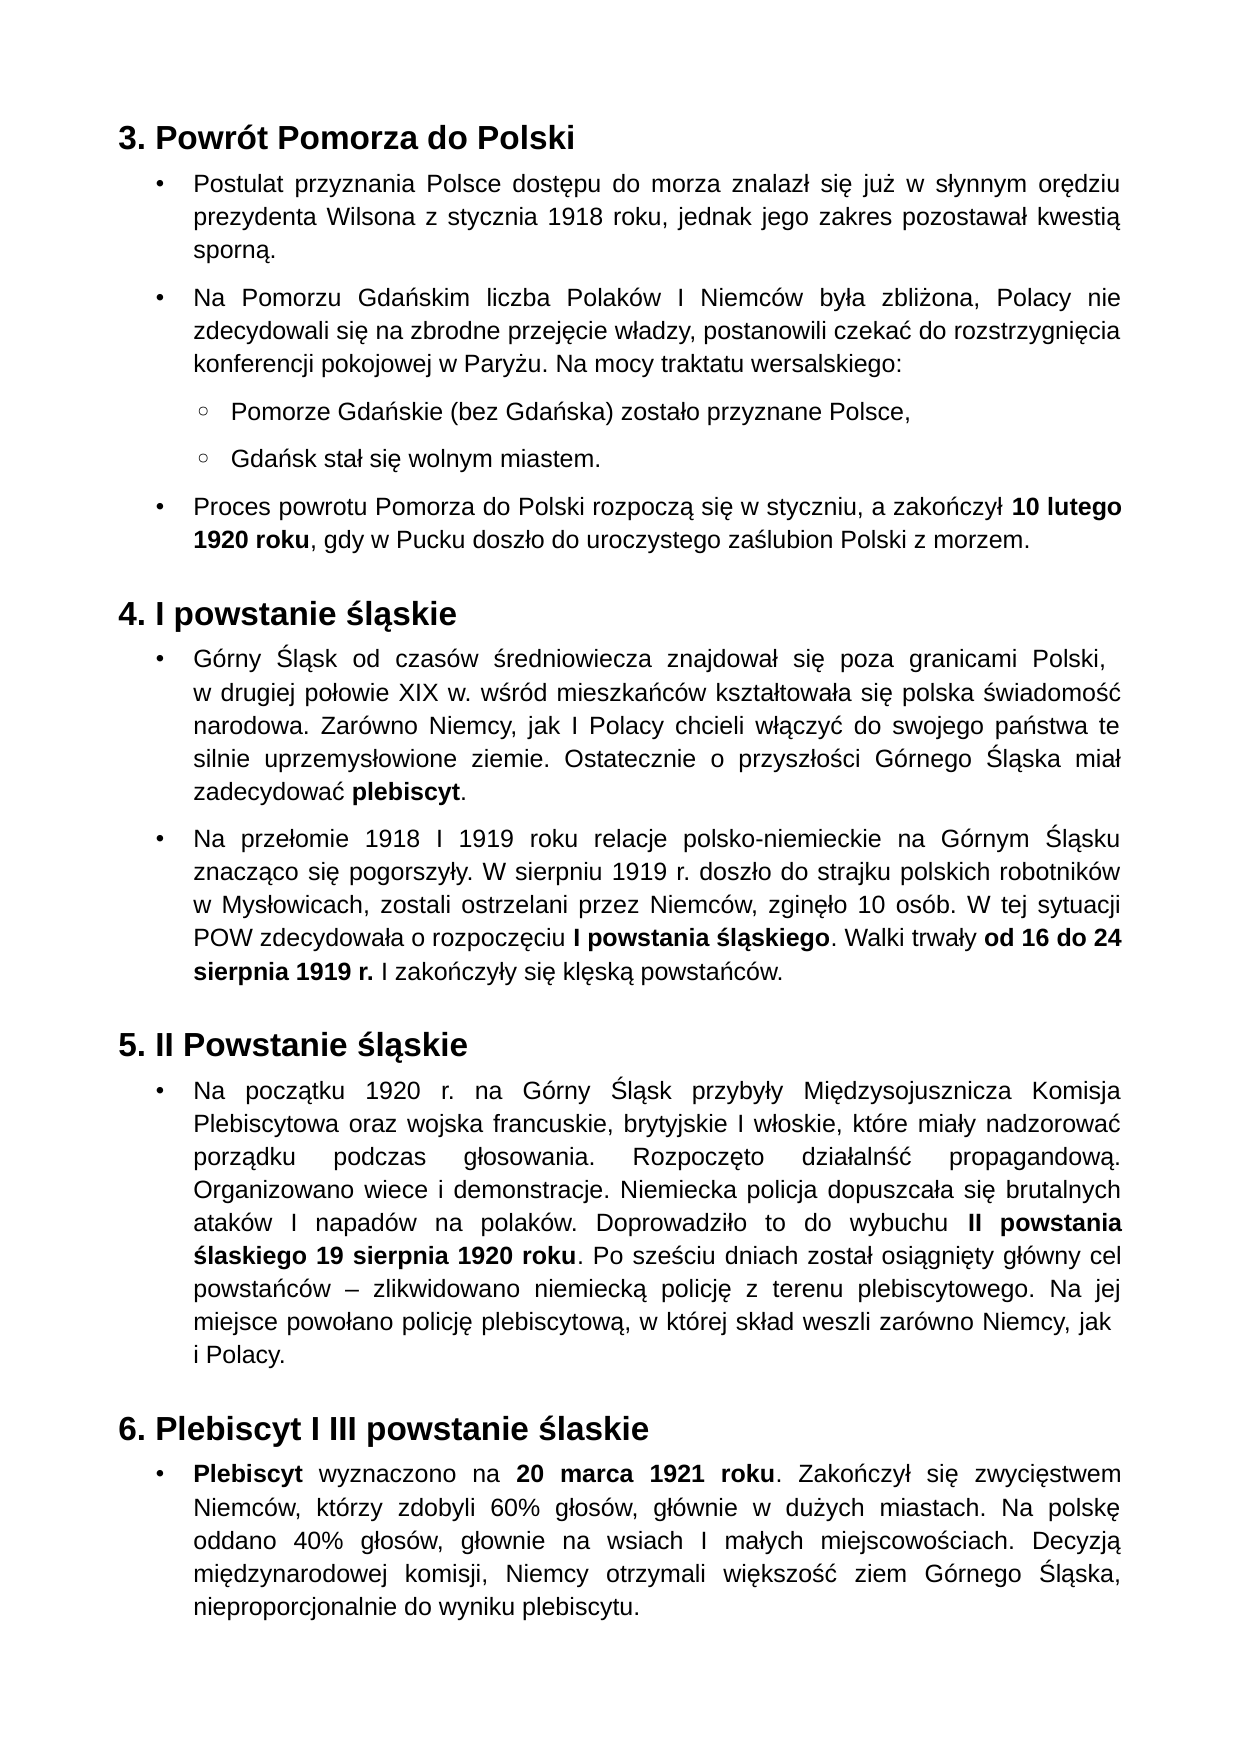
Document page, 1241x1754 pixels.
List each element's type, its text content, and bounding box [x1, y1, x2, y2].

subtitle 6. Plebiscyt I III powstanie ślaskie [118, 1408, 1122, 1447]
list Gdańsk stał się wolnym miastem. [193, 444, 1122, 473]
list Postulat przyznania Polsce dostępu do morza znalazł się już w słynnym orędziu prezydenta Wilsona z stycznia 1918 roku, jednak jego zakres pozostawał kwestią sporną. [156, 169, 1122, 264]
subtitle 5. II Powstanie śląskie [118, 1025, 1122, 1063]
subtitle 3. Powrót Pomorza do Polski [118, 118, 1122, 157]
list Proces powrotu Pomorza do Polski rozpoczą się w styczniu, a zakończył 10 lutego 1920 roku, gdy w Pucku doszło do uroczystego zaślubion Polski z morzem. [156, 492, 1122, 554]
list Na Pomorzu Gdańskim liczba Polaków I Niemców była zbliżona, Polacy nie zdecydowali się na zbrodne przejęcie władzy, postanowili czekać do rozstrzygnięcia konferencji pokojowej w Paryżu. Na mocy traktatu wersalskiego: [156, 283, 1122, 378]
list Na przełomie 1918 I 1919 roku relacje polsko-niemieckie na Górnym Śląsku znacząco się pogorszyły. W sierpniu 1919 r. doszło do strajku polskich robotników w Mysłowicach, zostali ostrzelani przez Niemców, zginęło 10 osób. W tej sytuacji POW zdecydowała o rozpoczęciu I powstania śląskiego. Walki trwały od 16 do 24 sierpnia 1919 r. I zakończyły się klęską powstańców. [156, 824, 1122, 985]
list Na początku 1920 r. na Górny Śląsk przybyły Międzysojusznicza Komisja Plebiscytowa oraz wojska francuskie, brytyjskie I włoskie, które miały nadzorować porządku podczas głosowania. Rozpoczęto działalnść propagandową. Organizowano wiece i demonstracje. Niemiecka policja dopuszcała się brutalnych ataków I napadów na polaków. Doprowadziło to do wybuchu II powstania ślaskiego 19 sierpnia 1920 roku. Po sześciu dniach został osiągnięty główny cel powstańców – zlikwidowano niemiecką policję z terenu plebiscytowego. Na jej miejsce powołano policję plebiscytową, w której skład weszli zarówno Niemcy, jak i Polacy. [156, 1076, 1122, 1369]
list Plebiscyt wyznaczono na 20 marca 1921 roku. Zakończył się zwycięstwem Niemców, którzy zdobyli 60% głosów, głównie w dużych miastach. Na polskę oddano 40% głosów, głownie na wsiach I małych miejscowościach. Decyzją międzynarodowej komisji, Niemcy otrzymali większość ziem Górnego Śląska, nieproporcjonalnie do wyniku plebiscytu. [156, 1459, 1122, 1620]
subtitle 4. I powstanie śląskie [118, 593, 1122, 632]
list Pomorze Gdańskie (bez Gdańska) zostało przyznane Polsce, [193, 397, 1122, 425]
list Górny Śląsk od czasów średniowiecza znajdował się poza granicami Polski, w drugiej połowie XIX w. wśród mieszkańców kształtowała się polska świadomość narodowa. Zarówno Niemcy, jak I Polacy chcieli włączyć do swojego państwa te silnie uprzemysłowione ziemie. Ostatecznie o przyszłości Górnego Śląska miał zadecydować plebiscyt. [156, 644, 1122, 805]
